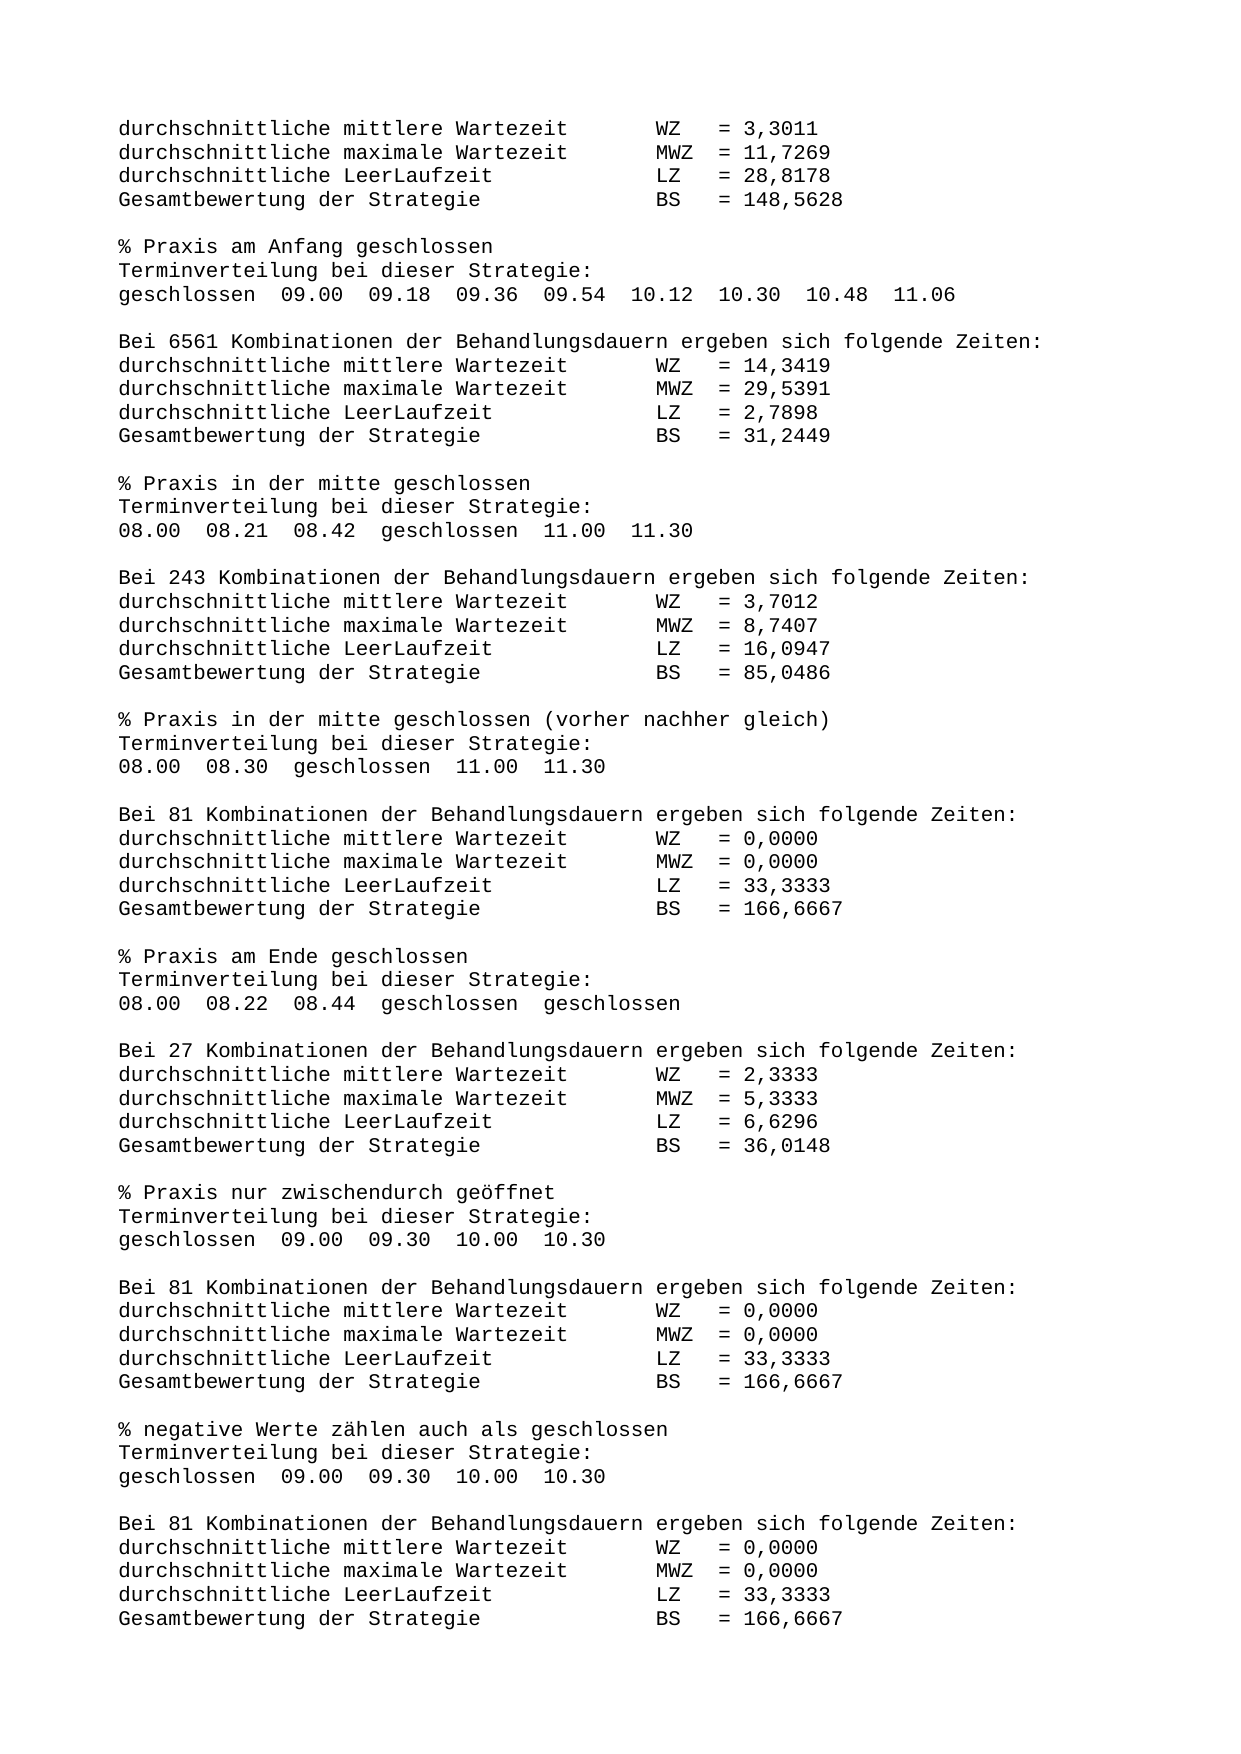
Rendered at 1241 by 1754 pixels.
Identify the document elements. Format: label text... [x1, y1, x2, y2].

text geschlossen 09.00 09.30 10.00 10.30 [118, 1229, 1122, 1253]
text durchschnittliche LeerLaufzeit LZ = 33,3333 [118, 1584, 1122, 1608]
text geschlossen 09.00 09.18 09.36 09.54 10.12 10.30 10.48 11.06 [118, 284, 1122, 307]
text Terminverteilung bei dieser Strategie: [118, 1206, 1122, 1229]
text geschlossen 09.00 09.30 10.00 10.30 [118, 1466, 1122, 1489]
text durchschnittliche LeerLaufzeit LZ = 2,7898 [118, 402, 1122, 426]
text Terminverteilung bei dieser Strategie: [118, 496, 1122, 520]
text durchschnittliche mittlere Wartezeit WZ = 3,3011 [118, 118, 1122, 142]
text Gesamtbewertung der Strategie BS = 166,6667 [118, 1371, 1122, 1395]
text % negative Werte zählen auch als geschlossen [118, 1419, 1122, 1442]
text durchschnittliche maximale Wartezeit MWZ = 0,0000 [118, 1561, 1122, 1584]
text Bei 6561 Kombinationen der Behandlungsdauern ergeben sich folgende Zeiten: [118, 331, 1122, 354]
text durchschnittliche mittlere Wartezeit WZ = 0,0000 [118, 1300, 1122, 1324]
text Gesamtbewertung der Strategie BS = 166,6667 [118, 1608, 1122, 1631]
text % Praxis in der mitte geschlossen (vorher nachher gleich) [118, 709, 1122, 733]
text durchschnittliche mittlere Wartezeit WZ = 0,0000 [118, 1537, 1122, 1561]
text durchschnittliche maximale Wartezeit MWZ = 5,3333 [118, 1088, 1122, 1111]
text durchschnittliche maximale Wartezeit MWZ = 0,0000 [118, 851, 1122, 875]
text Gesamtbewertung der Strategie BS = 31,2449 [118, 426, 1122, 449]
text durchschnittliche maximale Wartezeit MWZ = 11,7269 [118, 142, 1122, 165]
text 08.00 08.22 08.44 geschlossen geschlossen [118, 993, 1122, 1017]
text durchschnittliche maximale Wartezeit MWZ = 29,5391 [118, 378, 1122, 402]
text Gesamtbewertung der Strategie BS = 166,6667 [118, 898, 1122, 922]
text Gesamtbewertung der Strategie BS = 85,0486 [118, 662, 1122, 686]
text durchschnittliche LeerLaufzeit LZ = 16,0947 [118, 638, 1122, 662]
text Gesamtbewertung der Strategie BS = 148,5628 [118, 189, 1122, 213]
text Gesamtbewertung der Strategie BS = 36,0148 [118, 1135, 1122, 1158]
text Terminverteilung bei dieser Strategie: [118, 260, 1122, 284]
text Bei 81 Kombinationen der Behandlungsdauern ergeben sich folgende Zeiten: [118, 804, 1122, 827]
text durchschnittliche maximale Wartezeit MWZ = 8,7407 [118, 615, 1122, 638]
text durchschnittliche mittlere Wartezeit WZ = 14,3419 [118, 354, 1122, 378]
text Bei 81 Kombinationen der Behandlungsdauern ergeben sich folgende Zeiten: [118, 1513, 1122, 1537]
text Terminverteilung bei dieser Strategie: [118, 969, 1122, 993]
text durchschnittliche maximale Wartezeit MWZ = 0,0000 [118, 1324, 1122, 1348]
text Bei 27 Kombinationen der Behandlungsdauern ergeben sich folgende Zeiten: [118, 1040, 1122, 1064]
text durchschnittliche mittlere Wartezeit WZ = 0,0000 [118, 827, 1122, 851]
text Bei 81 Kombinationen der Behandlungsdauern ergeben sich folgende Zeiten: [118, 1277, 1122, 1300]
text % Praxis nur zwischendurch geöffnet [118, 1182, 1122, 1206]
text durchschnittliche LeerLaufzeit LZ = 6,6296 [118, 1111, 1122, 1135]
text durchschnittliche mittlere Wartezeit WZ = 3,7012 [118, 591, 1122, 615]
text % Praxis am Anfang geschlossen [118, 236, 1122, 260]
text 08.00 08.30 geschlossen 11.00 11.30 [118, 757, 1122, 780]
text durchschnittliche LeerLaufzeit LZ = 28,8178 [118, 165, 1122, 189]
text % Praxis in der mitte geschlossen [118, 473, 1122, 496]
text Bei 243 Kombinationen der Behandlungsdauern ergeben sich folgende Zeiten: [118, 567, 1122, 591]
text 08.00 08.21 08.42 geschlossen 11.00 11.30 [118, 520, 1122, 544]
text durchschnittliche LeerLaufzeit LZ = 33,3333 [118, 875, 1122, 898]
text Terminverteilung bei dieser Strategie: [118, 1442, 1122, 1466]
text durchschnittliche mittlere Wartezeit WZ = 2,3333 [118, 1064, 1122, 1088]
text Terminverteilung bei dieser Strategie: [118, 733, 1122, 757]
text durchschnittliche LeerLaufzeit LZ = 33,3333 [118, 1348, 1122, 1371]
text % Praxis am Ende geschlossen [118, 946, 1122, 969]
